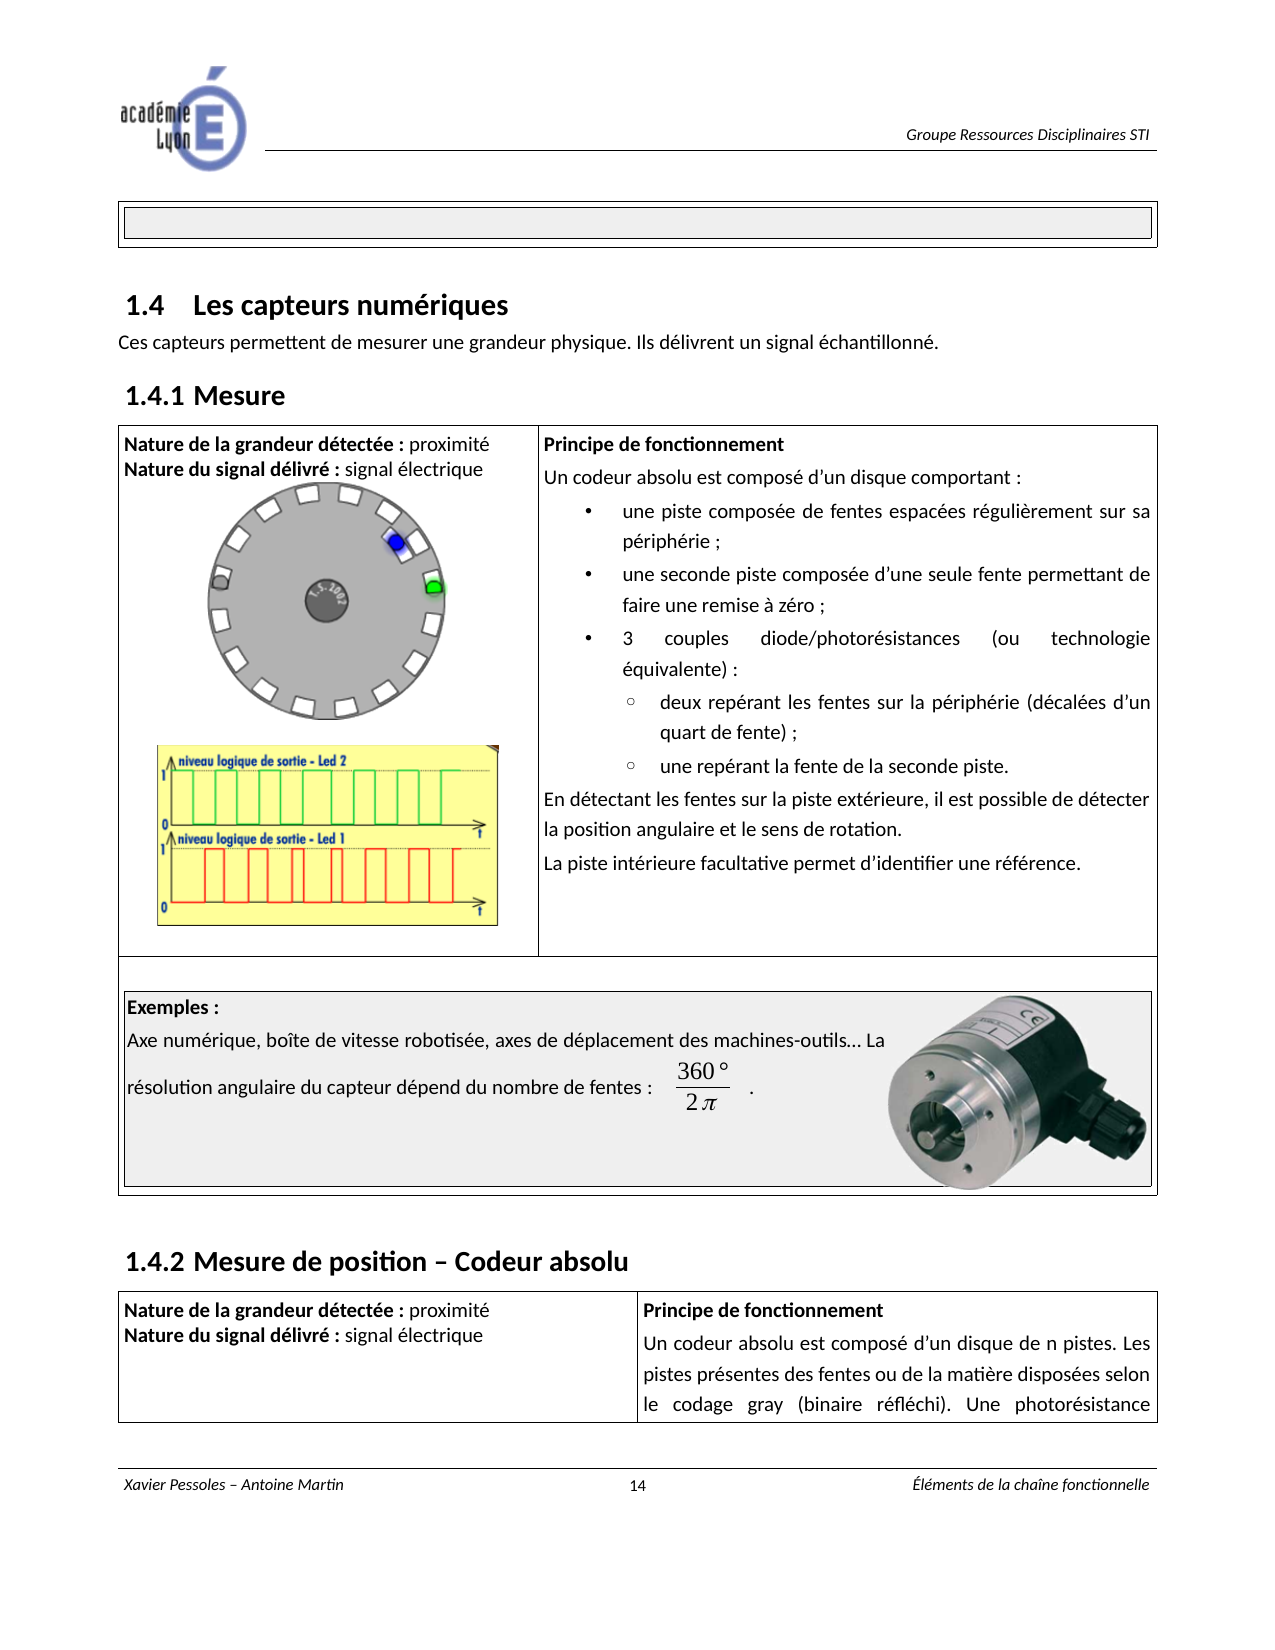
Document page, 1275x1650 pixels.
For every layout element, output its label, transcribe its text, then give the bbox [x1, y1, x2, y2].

table_cell Exemples : Axe numérique, boîte de vitesse robotisée, axes de déplacement des machines-outils… La résolution angulaire du capteur dépend du nombre de fentes : . [119, 957, 1157, 1195]
table_header Nature de la grandeur détectée : proximité Nature du signal délivré : signal électrique [119, 426, 538, 956]
subtitle Les capteurs numériques [118, 286, 1157, 323]
picture [886, 993, 1149, 1190]
table_header Principe de fonctionnement Un codeur absolu est composé d’un disque comportant : une piste composée de fentes espacées régulièrement sur sa périphérie ; une seconde piste composée d’une seule fente permettant de faire une remise à zéro ; 3 couples diode/photorésistances (ou technologie équivalente) : deux repérant les fentes sur la périphérie (décalées d’un quart de fente) ; une repérant la fente de la seconde piste. En détectant les fentes sur la piste extérieure, il est possible de détecter la position angulaire et le sens de rotation. La piste intérieure facultative permet d’identifier une référence. [539, 426, 1157, 956]
table_cell [119, 202, 1157, 247]
picture [157, 745, 499, 926]
table_header Principe de fonctionnement Un codeur absolu est composé d’un disque de n pistes. Les pistes présentes des fentes ou de la matière disposées selon le codage gray (binaire réfléchi). Une photorésistance [638, 1292, 1157, 1422]
picture [207, 482, 449, 720]
subtitle Mesure de position – Codeur absolu [118, 1243, 1157, 1279]
table_header Nature de la grandeur détectée : proximité Nature du signal délivré : signal électrique [119, 1292, 637, 1422]
text Ces capteurs permettent de mesurer une grandeur physique. Ils délivrent un signal échantillonné. [118, 329, 1157, 355]
subtitle Mesure [118, 377, 1157, 413]
picture [121, 66, 247, 173]
